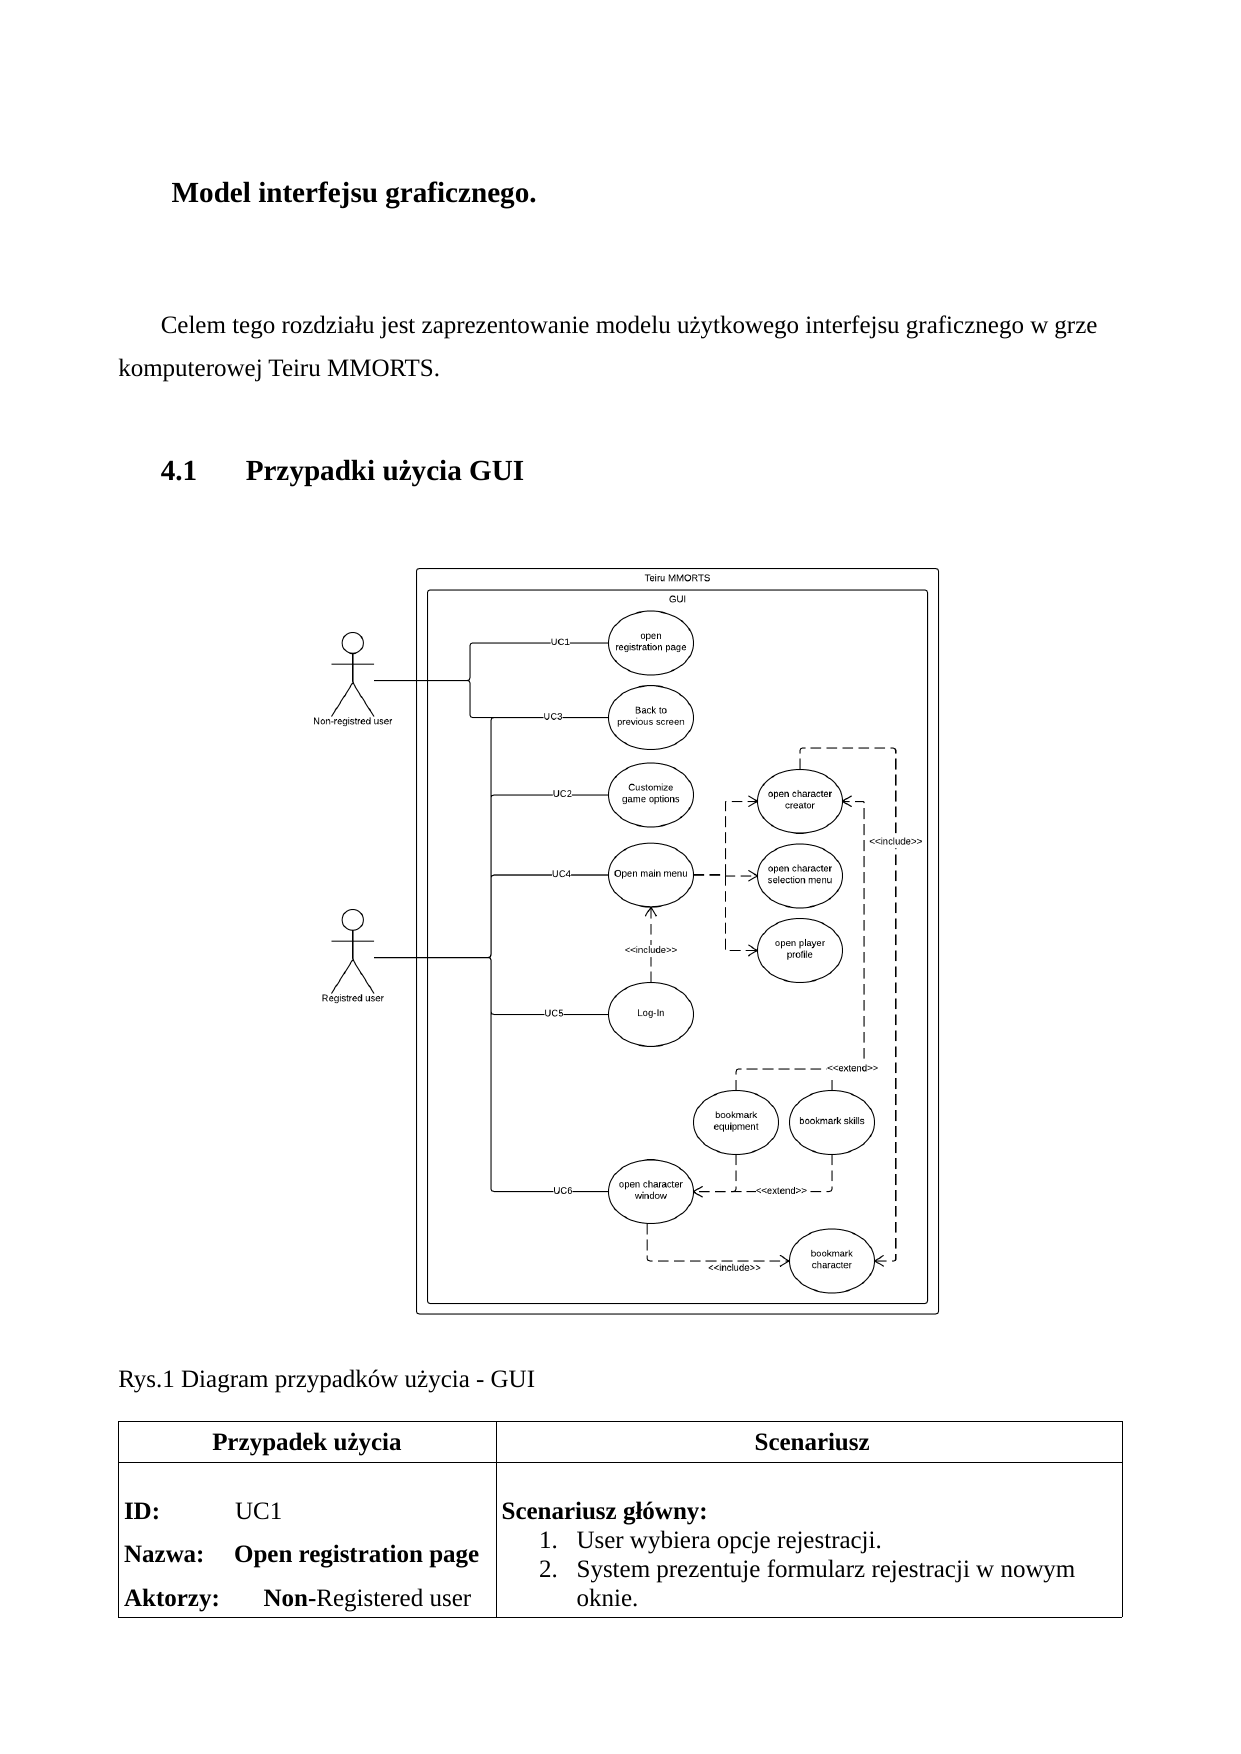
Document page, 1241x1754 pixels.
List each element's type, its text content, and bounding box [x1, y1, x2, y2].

picture [246, 515, 994, 1364]
table_header Przypadek użycia [119, 1422, 496, 1462]
text 4.1 Przypadki użycia GUI [118, 453, 1122, 487]
text Model interfejsu graficznego. [118, 176, 1122, 209]
table_header Scenariusz [497, 1422, 1122, 1462]
text Rys.1 Diagram przypadków użycia - GUI [118, 516, 1122, 1393]
text Celem tego rozdziału jest zaprezentowanie modelu użytkowego interfejsu graficznego w grze komputerowej Teiru MMORTS. [118, 310, 1122, 382]
table_cell Scenariusz główny: User wybiera opcje rejestracji. System prezentuje formularz rejestracji w nowym oknie. User wypełnia formularz. System validuje dane. System po udanej rejestracji informuje użytkownika o tym fakcie. Wyjątki i rozszerzenia: 3.A User nie uzupełnił wszystkich wymaganych pól w formularzu. 1. System informuje gracza o problemie. 2. Przejdź do kroku 3. 4.A User próbuje zarejestrować nazwe/email, która już istnieje w bazie. 1. System informuje gracza o problemie. 2. Przejdź do kroku 3. 5.A User nie przechodzi procesu uwierzytelnienia i nie zostaje zarejestrowany o czym informuje go system. [497, 1463, 1122, 1617]
table_cell ID: UC1 Nazwa: Open registration page Aktorzy: Non-Registered user [119, 1463, 496, 1617]
